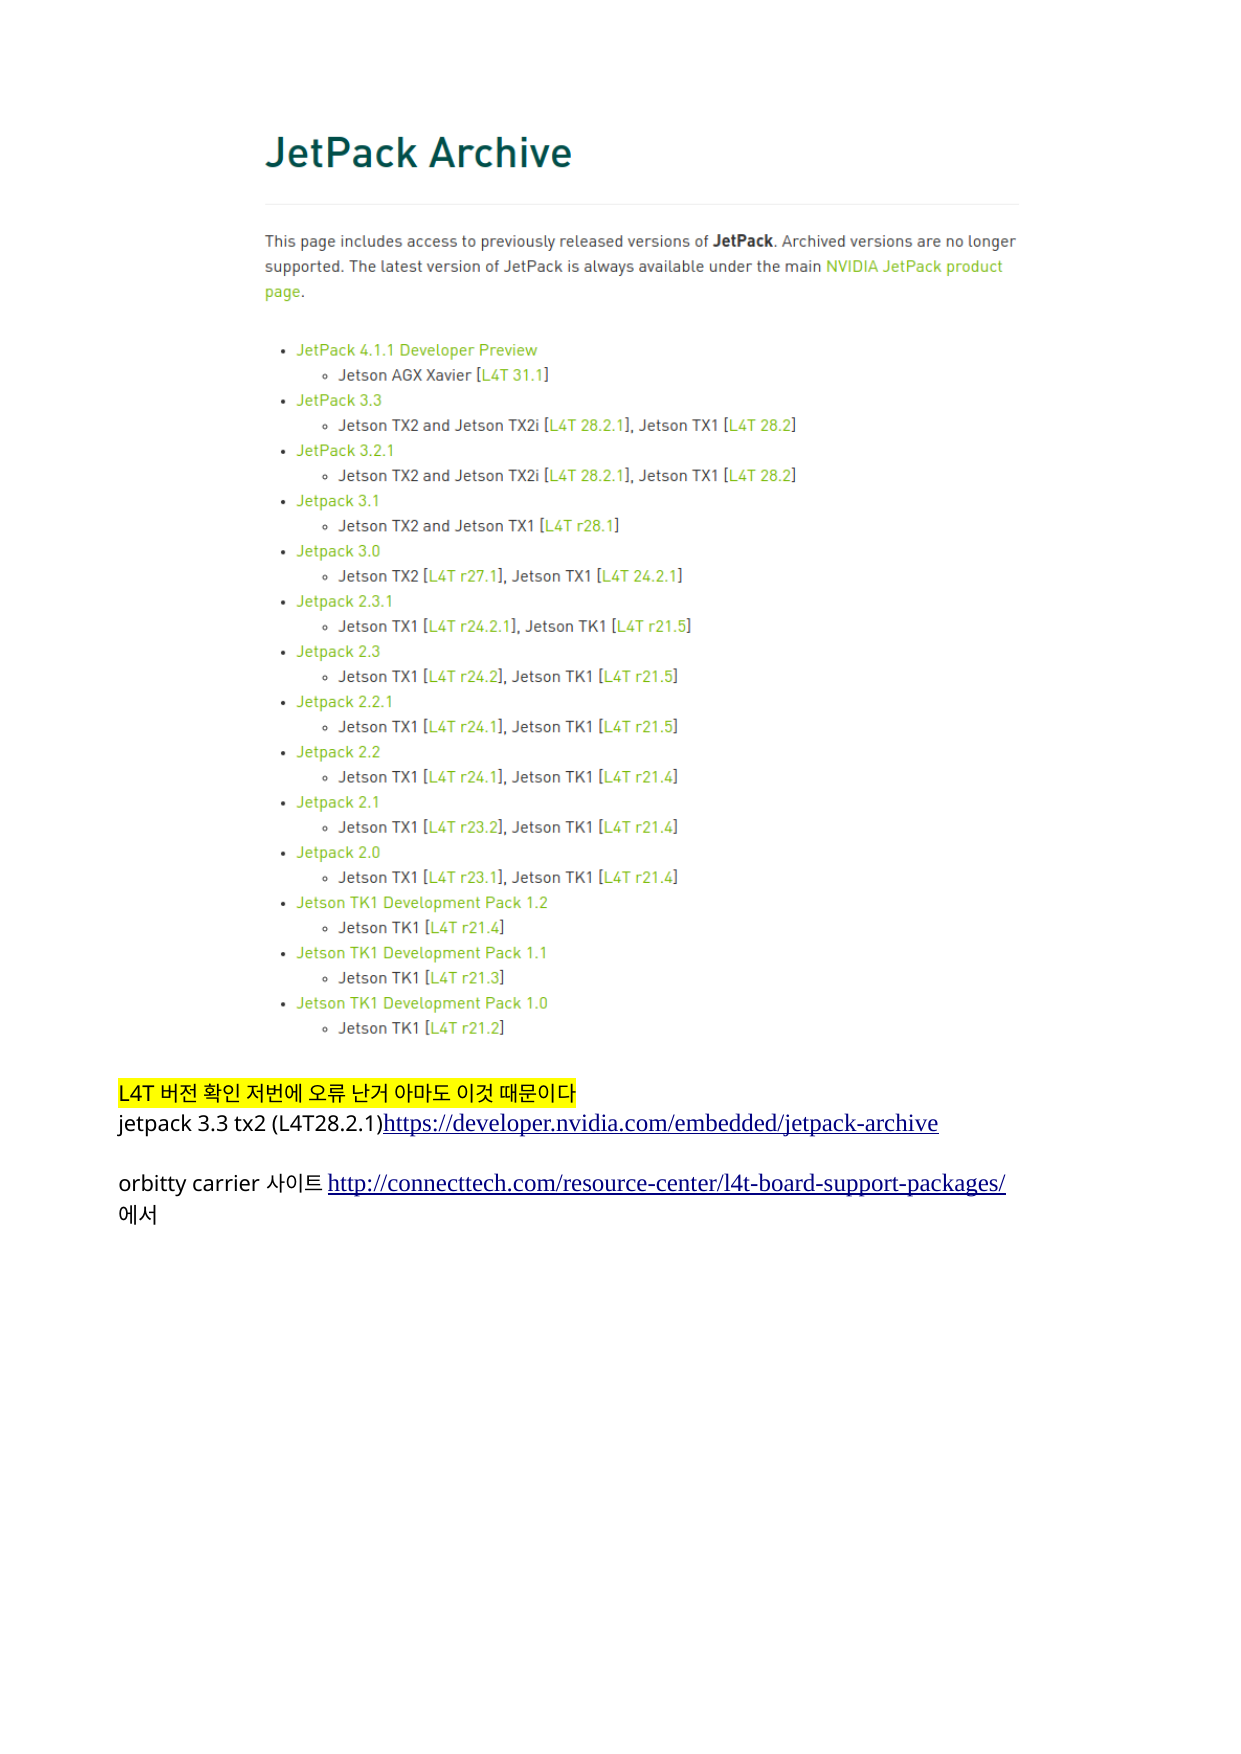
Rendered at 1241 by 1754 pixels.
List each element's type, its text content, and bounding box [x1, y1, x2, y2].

text orbitty carrier 사이트http://connecttech.com/resource-center/l4t-board-support-packages/ [118, 1167, 1122, 1198]
picture [181, 118, 1059, 1048]
text L4T 버전 확인 저번에 오류 난거 아마도 이것 때문이다 [118, 1077, 1122, 1108]
text 에서 [118, 1198, 1122, 1230]
text jetpack 3.3 tx2 (L4T28.2.1)https://developer.nvidia.com/embedded/jetpack-archive [118, 1108, 1122, 1138]
